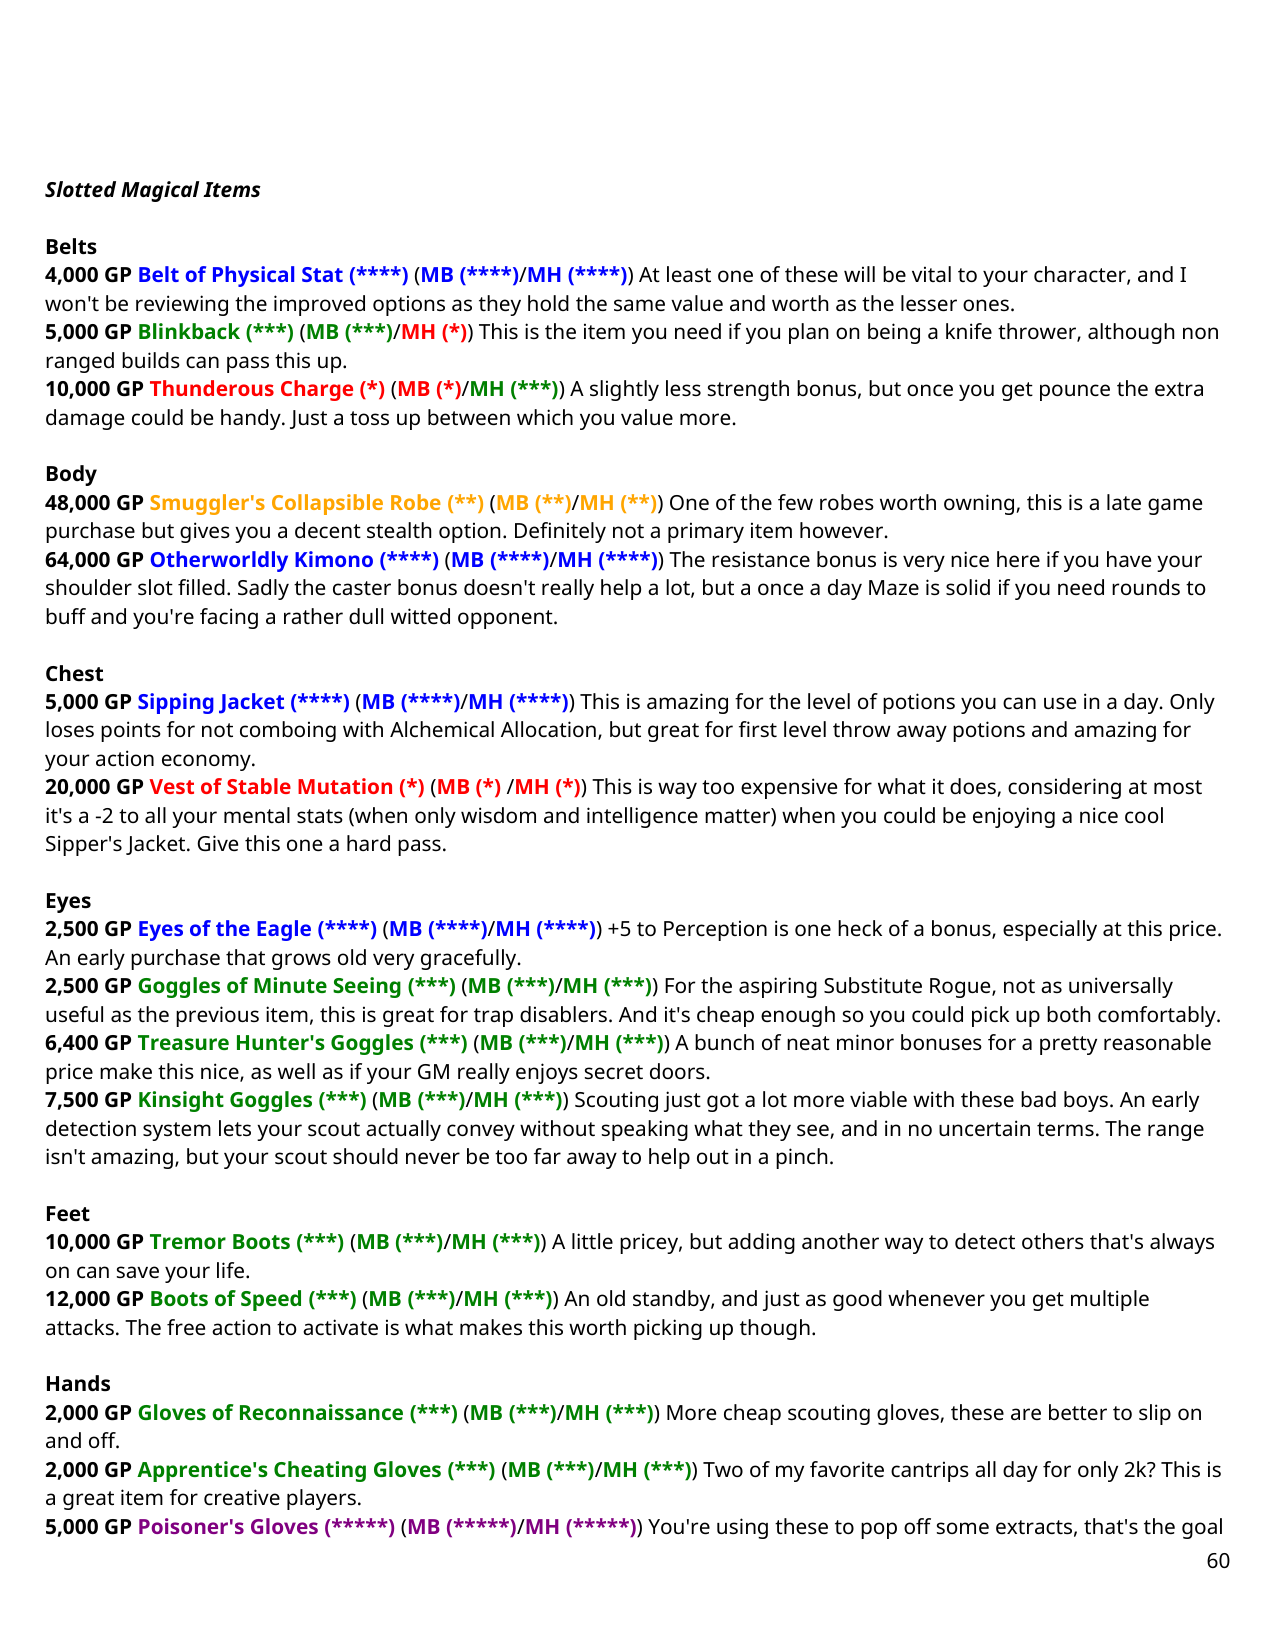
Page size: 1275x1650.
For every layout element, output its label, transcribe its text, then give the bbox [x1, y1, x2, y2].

text 5,000 GP Poisoner's Gloves (*****) (MB (*****)/MH (*****)) You're using these to pop off some extracts, that's the goal [45, 1512, 1230, 1540]
text Body [45, 459, 1230, 488]
text 2,000 GP Apprentice's Cheating Gloves (***) (MB (***)/MH (***)) Two of my favorite cantrips all day for only 2k? This is a great item for creative players. [45, 1455, 1230, 1512]
text 20,000 GP Vest of Stable Mutation (*) (MB (*) /MH (*)) This is way too expensive for what it does, considering at most it's a -2 to all your mental stats (when only wisdom and intelligence matter) when you could be enjoying a nice cool Sipper's Jacket. Give this one a hard pass. [45, 772, 1230, 858]
text 12,000 GP Boots of Speed (***) (MB (***)/MH (***)) An old standby, and just as good whenever you get multiple attacks. The free action to activate is what makes this worth picking up though. [45, 1284, 1230, 1341]
text 2,000 GP Gloves of Reconnaissance (***) (MB (***)/MH (***)) More cheap scouting gloves, these are better to slip on and off. [45, 1398, 1230, 1455]
text Eyes [45, 886, 1230, 914]
text Belts [45, 232, 1230, 261]
text Chest [45, 659, 1230, 687]
text 5,000 GP Sipping Jacket (****) (MB (****)/MH (****)) This is amazing for the level of potions you can use in a day. Only loses points for not comboing with Alchemical Allocation, but great for first level throw away potions and amazing for your action economy. [45, 687, 1230, 772]
text 4,000 GP Belt of Physical Stat (****) (MB (****)/MH (****)) At least one of these will be vital to your character, and I won't be reviewing the improved options as they hold the same value and worth as the lesser ones. [45, 261, 1230, 317]
text Slotted Magical Items [45, 175, 1230, 204]
text 2,500 GP Goggles of Minute Seeing (***) (MB (***)/MH (***)) For the aspiring Substitute Rogue, not as universally useful as the previous item, this is great for trap disablers. And it's cheap enough so you could pick up both comfortably. [45, 971, 1230, 1028]
text 6,400 GP Treasure Hunter's Goggles (***) (MB (***)/MH (***)) A bunch of neat minor bonuses for a pretty reasonable price make this nice, as well as if your GM really enjoys secret doors. [45, 1028, 1230, 1085]
text 7,500 GP Kinsight Goggles (***) (MB (***)/MH (***)) Scouting just got a lot more viable with these bad boys. An early detection system lets your scout actually convey without speaking what they see, and in no uncertain terms. The range isn't amazing, but your scout should never be too far away to help out in a pinch. [45, 1085, 1230, 1171]
text 2,500 GP Eyes of the Eagle (****) (MB (****)/MH (****)) +5 to Perception is one heck of a bonus, especially at this price. An early purchase that grows old very gracefully. [45, 914, 1230, 971]
text 5,000 GP Blinkback (***) (MB (***)/MH (*)) This is the item you need if you plan on being a knife thrower, although non ranged builds can pass this up. [45, 317, 1230, 374]
text 10,000 GP Tremor Boots (***) (MB (***)/MH (***)) A little pricey, but adding another way to detect others that's always on can save your life. [45, 1227, 1230, 1284]
text 48,000 GP Smuggler's Collapsible Robe (**) (MB (**)/MH (**)) One of the few robes worth owning, this is a late game purchase but gives you a decent stealth option. Definitely not a primary item however. [45, 488, 1230, 545]
text 10,000 GP Thunderous Charge (*) (MB (*)/MH (***)) A slightly less strength bonus, but once you get pounce the extra damage could be handy. Just a toss up between which you value more. [45, 374, 1230, 431]
text Hands [45, 1369, 1230, 1398]
text 64,000 GP Otherworldly Kimono (****) (MB (****)/MH (****)) The resistance bonus is very nice here if you have your shoulder slot filled. Sadly the caster bonus doesn't really help a lot, but a once a day Maze is solid if you need rounds to buff and you're facing a rather dull witted opponent. [45, 545, 1230, 630]
text Feet [45, 1199, 1230, 1227]
